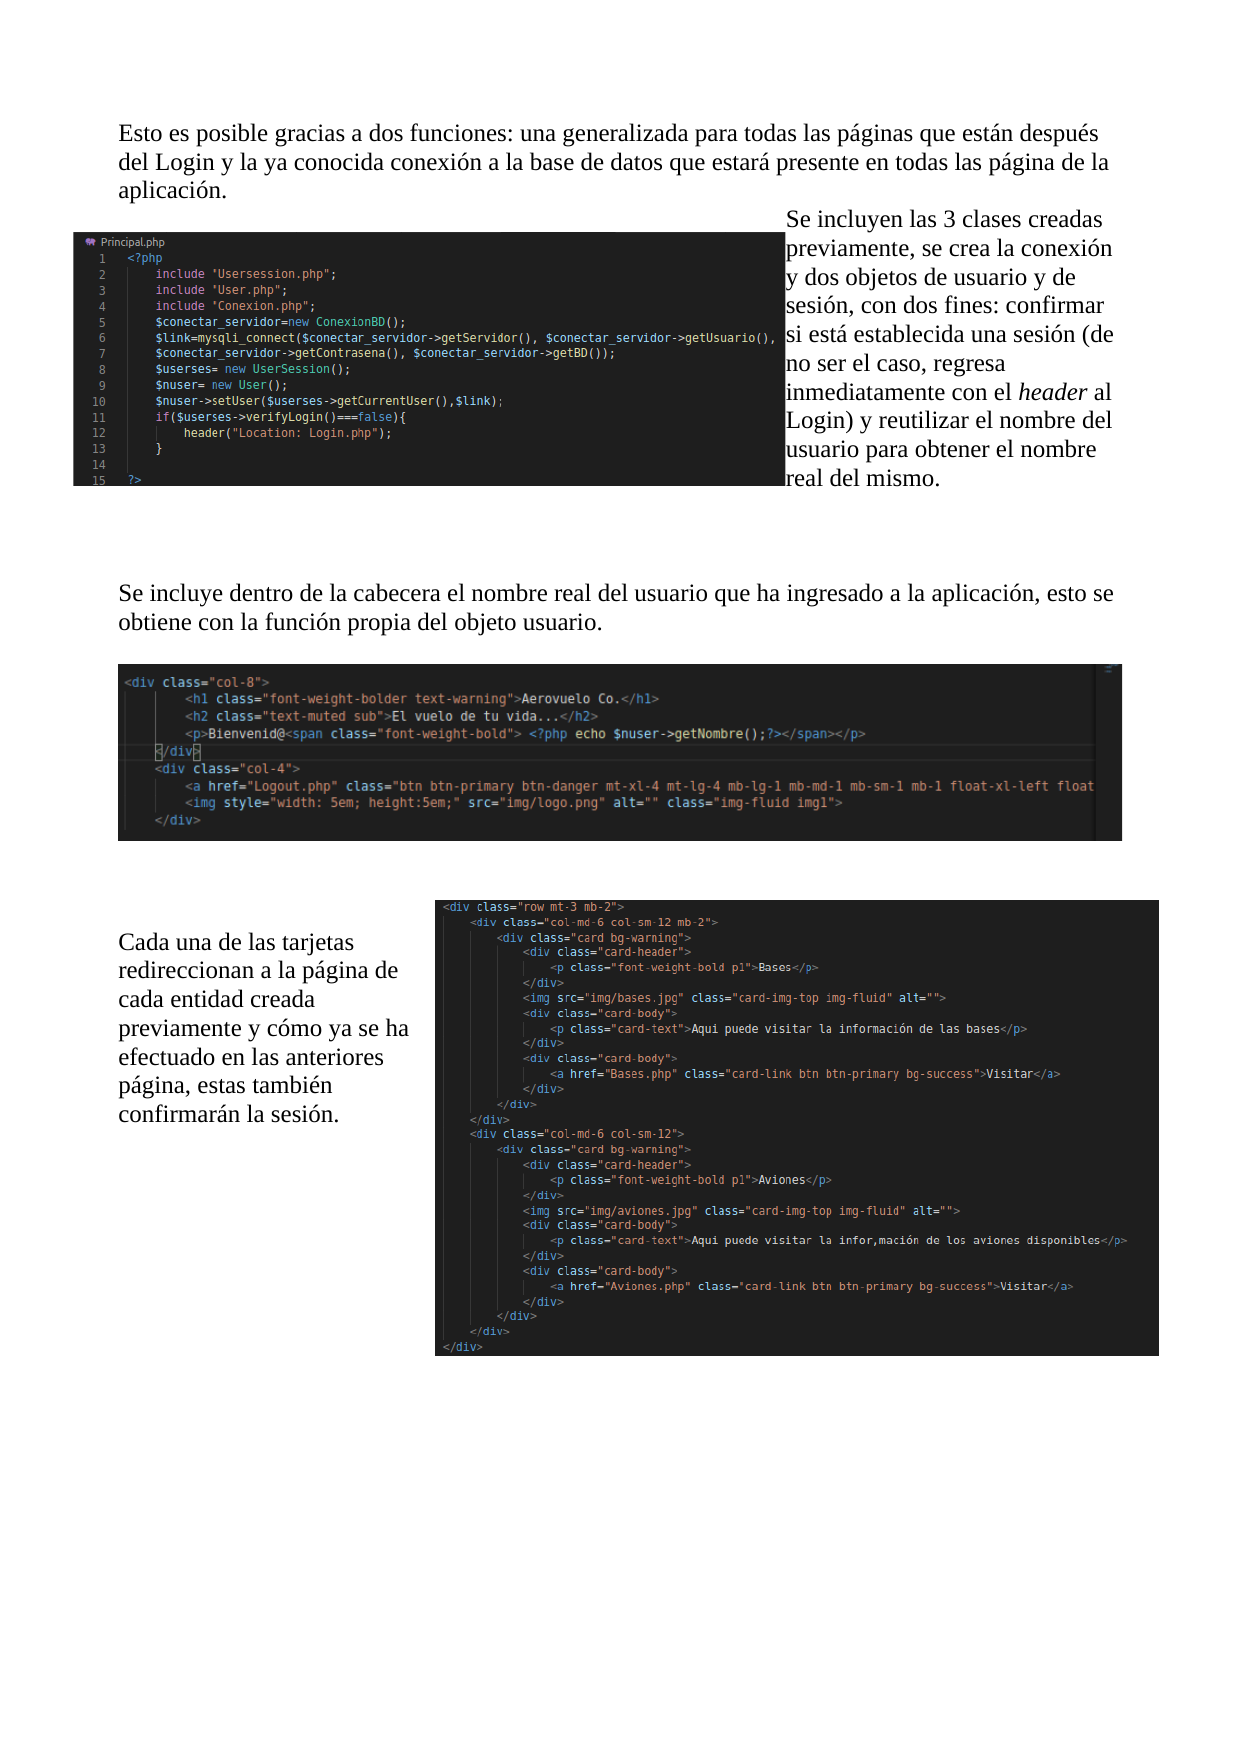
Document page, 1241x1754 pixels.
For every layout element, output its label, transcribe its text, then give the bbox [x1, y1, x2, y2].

picture [435, 900, 1159, 1356]
picture [73, 232, 786, 486]
text Esto es posible gracias a dos funciones: una generalizada para todas las páginas que están después del Login y la ya conocida conexión a la base de datos que estará presente en todas las página de la aplicación. [118, 118, 1122, 204]
picture [118, 664, 1123, 841]
text Se incluyen las 3 clases creadas previamente, se crea la conexión y dos objetos de usuario y de sesión, con dos fines: confirmar si está establecida una sesión (de no ser el caso, regresa inmediatamente con el header al Login) y reutilizar el nombre del usuario para obtener el nombre real del mismo. [118, 204, 1122, 492]
text Se incluye dentro de la cabecera el nombre real del usuario que ha ingresado a la aplicación, esto se obtiene con la función propia del objeto usuario. [118, 578, 1122, 636]
text Cada una de las tarjetas redireccionan a la página de cada entidad creada previamente y cómo ya se ha efectuado en las anteriores página, estas también confirmarán la sesión. [118, 927, 435, 1128]
